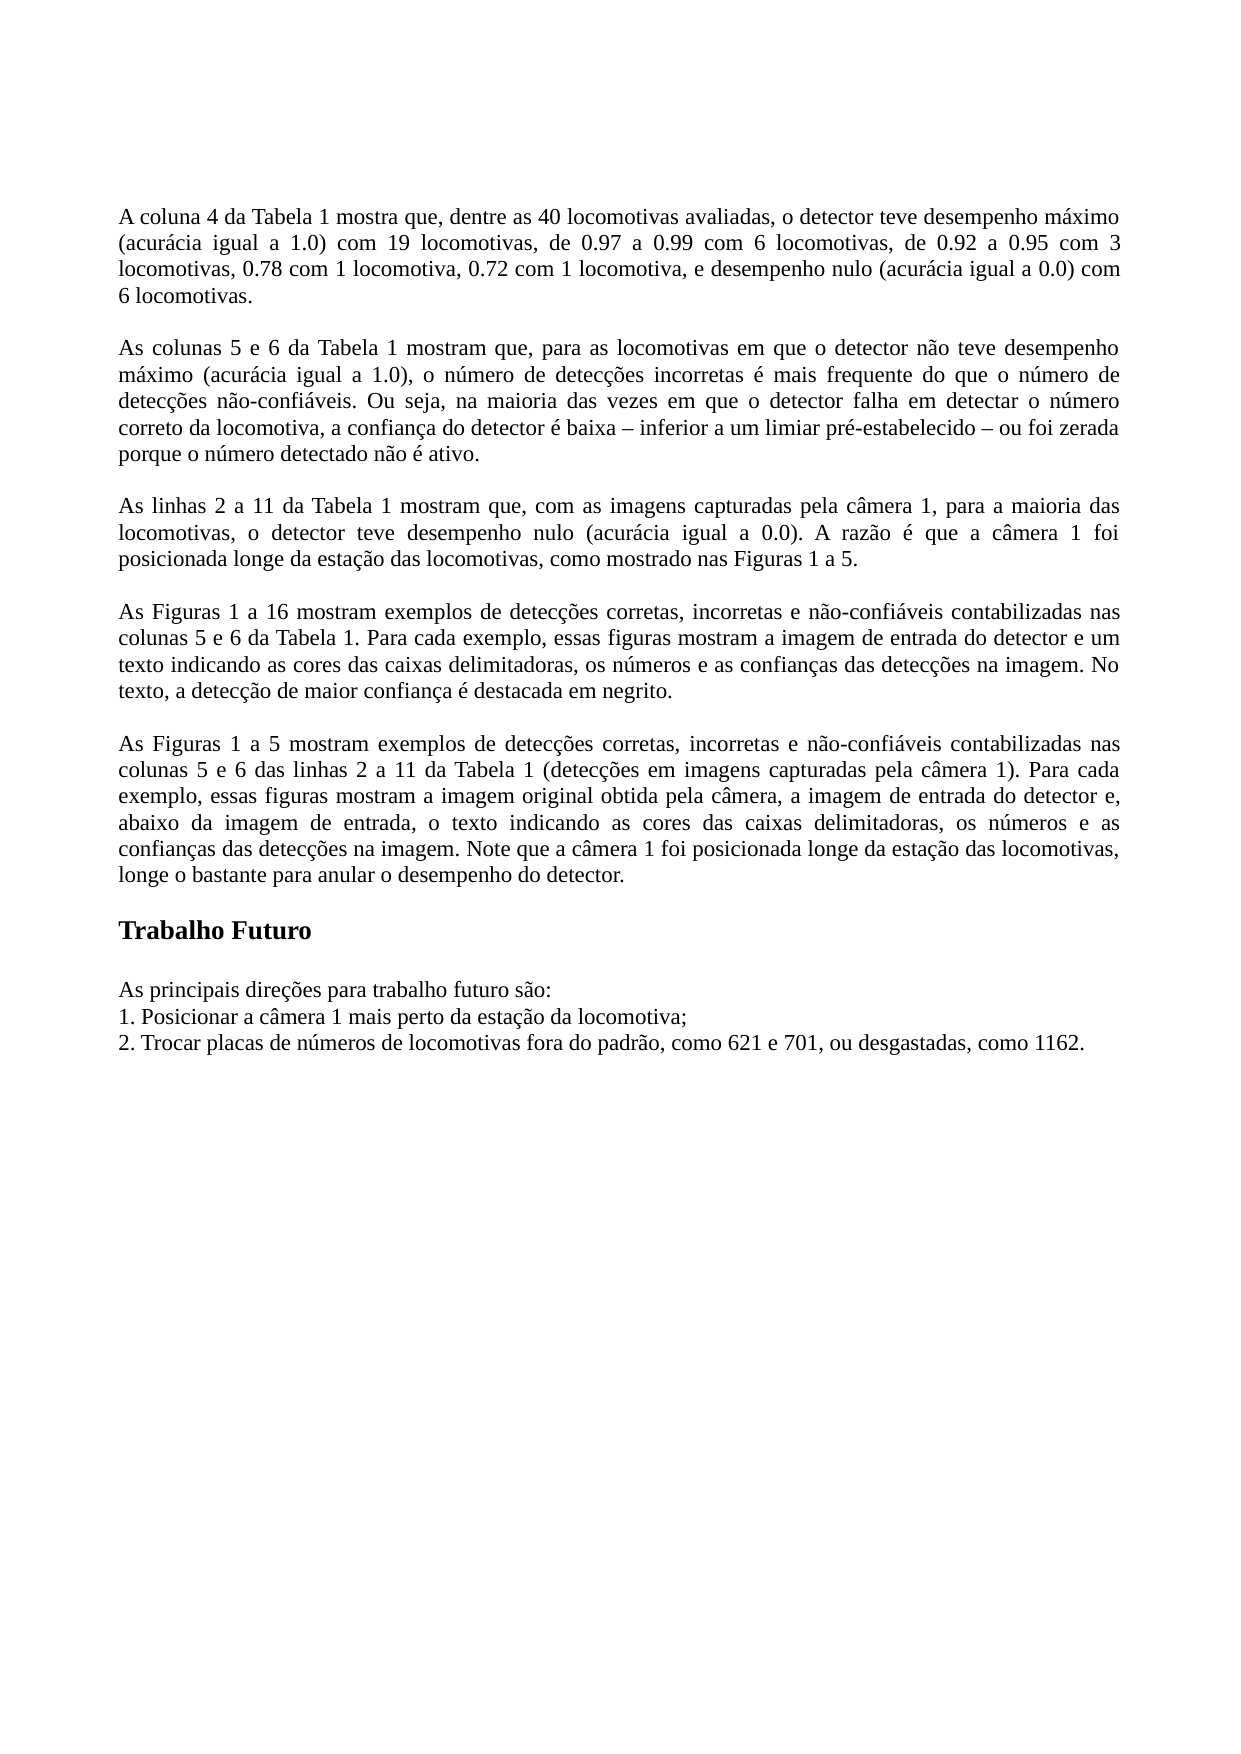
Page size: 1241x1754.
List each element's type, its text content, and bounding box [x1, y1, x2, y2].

text As Figuras 1 a 16 mostram exemplos de detecções corretas, incorretas e não-confiáveis contabilizadas nas colunas 5 e 6 da Tabela 1. Para cada exemplo, essas figuras mostram a imagem de entrada do detector e um texto indicando as cores das caixas delimitadoras, os números e as confianças das detecções na imagem. No texto, a detecção de maior confiança é destacada em negrito. [118, 598, 1122, 703]
text As Figuras 1 a 5 mostram exemplos de detecções corretas, incorretas e não-confiáveis contabilizadas nas colunas 5 e 6 das linhas 2 a 11 da Tabela 1 (detecções em imagens capturadas pela câmera 1). Para cada exemplo, essas figuras mostram a imagem original obtida pela câmera, a imagem de entrada do detector e, abaixo da imagem de entrada, o texto indicando as cores das caixas delimitadoras, os números e as confianças das detecções na imagem. Note que a câmera 1 foi posicionada longe da estação das locomotivas, longe o bastante para anular o desempenho do detector. [118, 730, 1122, 888]
text 2. Trocar placas de números de locomotivas fora do padrão, como 621 e 701, ou desgastadas, como 1162. [118, 1029, 1122, 1056]
text As principais direções para trabalho futuro são: [118, 977, 1122, 1003]
text As linhas 2 a 11 da Tabela 1 mostram que, com as imagens capturadas pela câmera 1, para a maioria das locomotivas, o detector teve desempenho nulo (acurácia igual a 0.0). A razão é que a câmera 1 foi posicionada longe da estação das locomotivas, como mostrado nas Figuras 1 a 5. [118, 493, 1122, 572]
text 1. Posicionar a câmera 1 mais perto da estação da locomotiva; [118, 1003, 1122, 1029]
text A coluna 4 da Tabela 1 mostra que, dentre as 40 locomotivas avaliadas, o detector teve desempenho máximo (acurácia igual a 1.0) com 19 locomotivas, de 0.97 a 0.99 com 6 locomotivas, de 0.92 a 0.95 com 3 locomotivas, 0.78 com 1 locomotiva, 0.72 com 1 locomotiva, e desempenho nulo (acurácia igual a 0.0) com 6 locomotivas. [118, 203, 1122, 308]
text Trabalho Futuro [118, 914, 1122, 945]
text As colunas 5 e 6 da Tabela 1 mostram que, para as locomotivas em que o detector não teve desempenho máximo (acurácia igual a 1.0), o número de detecções incorretas é mais frequente do que o número de detecções não-confiáveis. Ou seja, na maioria das vezes em que o detector falha em detectar o número correto da locomotiva, a confiança do detector é baixa – inferior a um limiar pré-estabelecido – ou foi zerada porque o número detectado não é ativo. [118, 334, 1122, 466]
